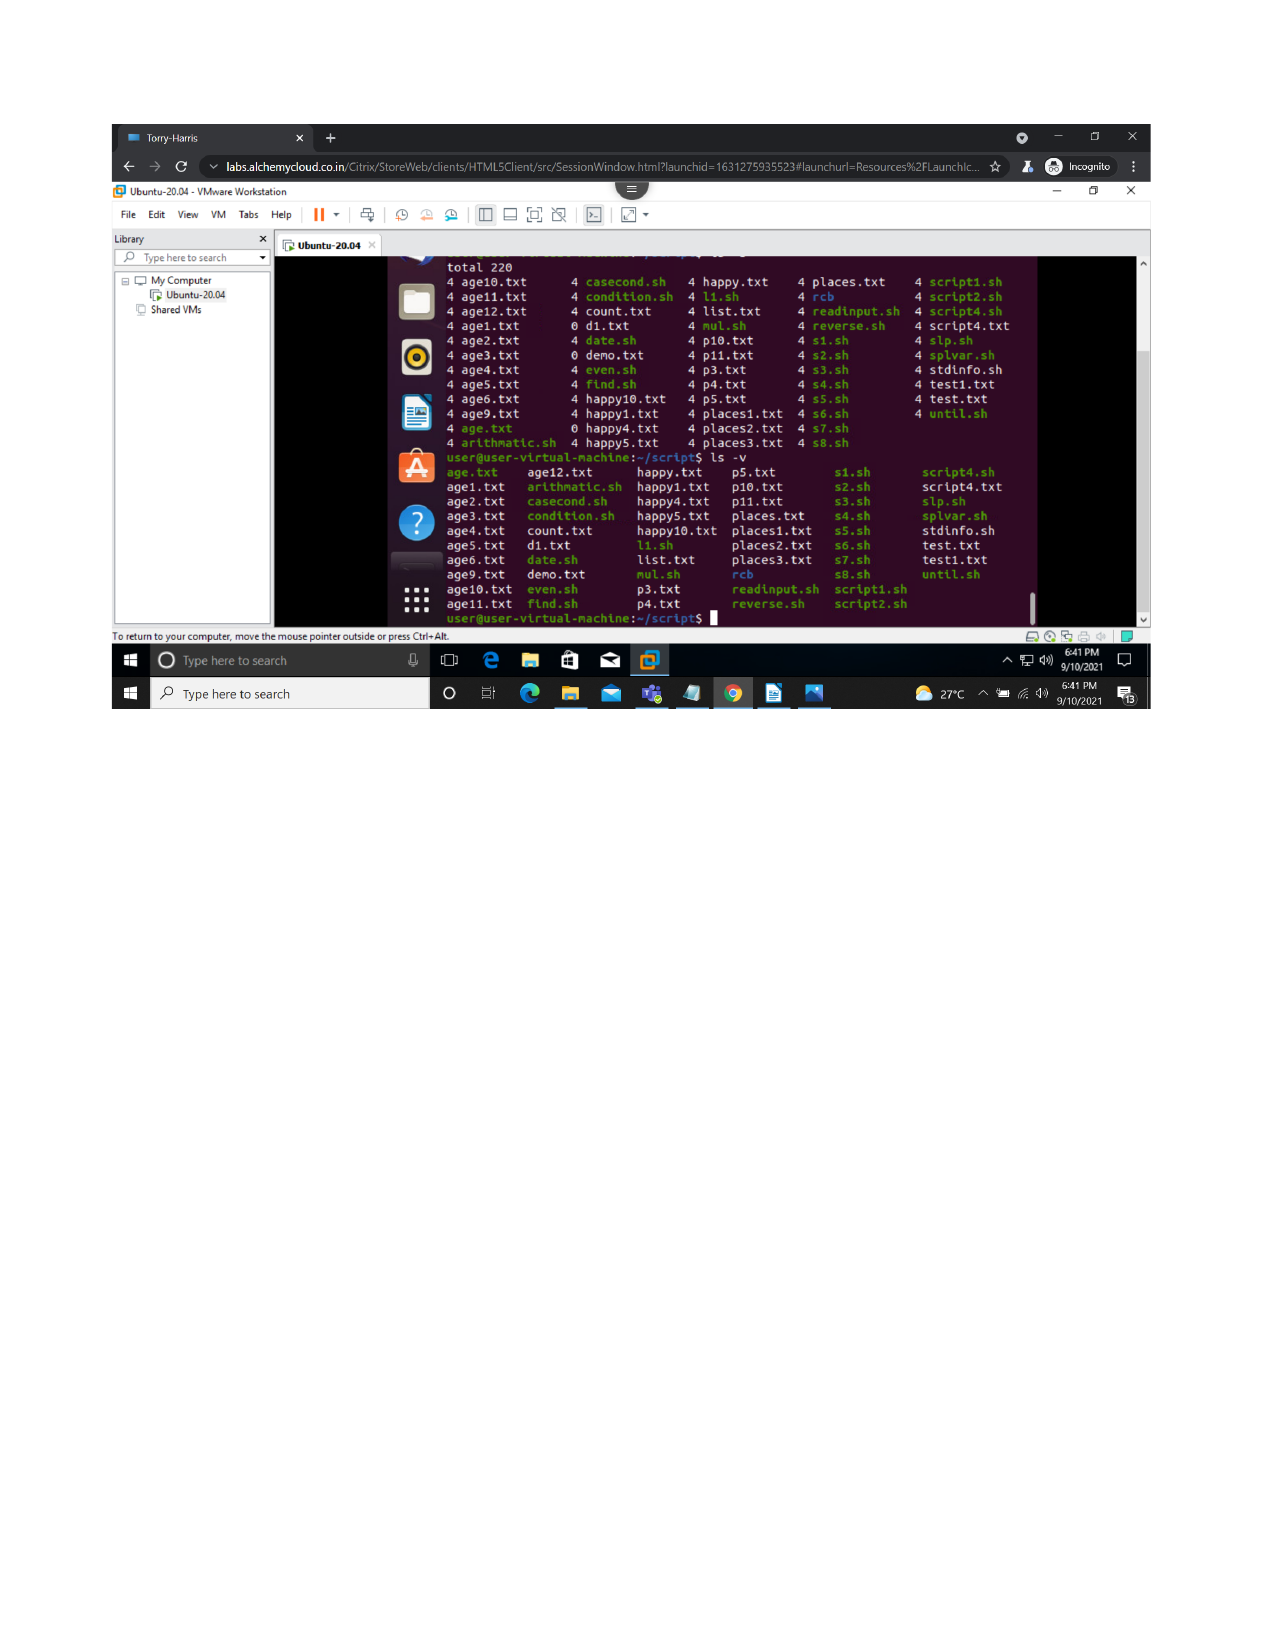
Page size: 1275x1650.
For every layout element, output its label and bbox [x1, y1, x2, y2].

picture [111, 124, 1151, 709]
